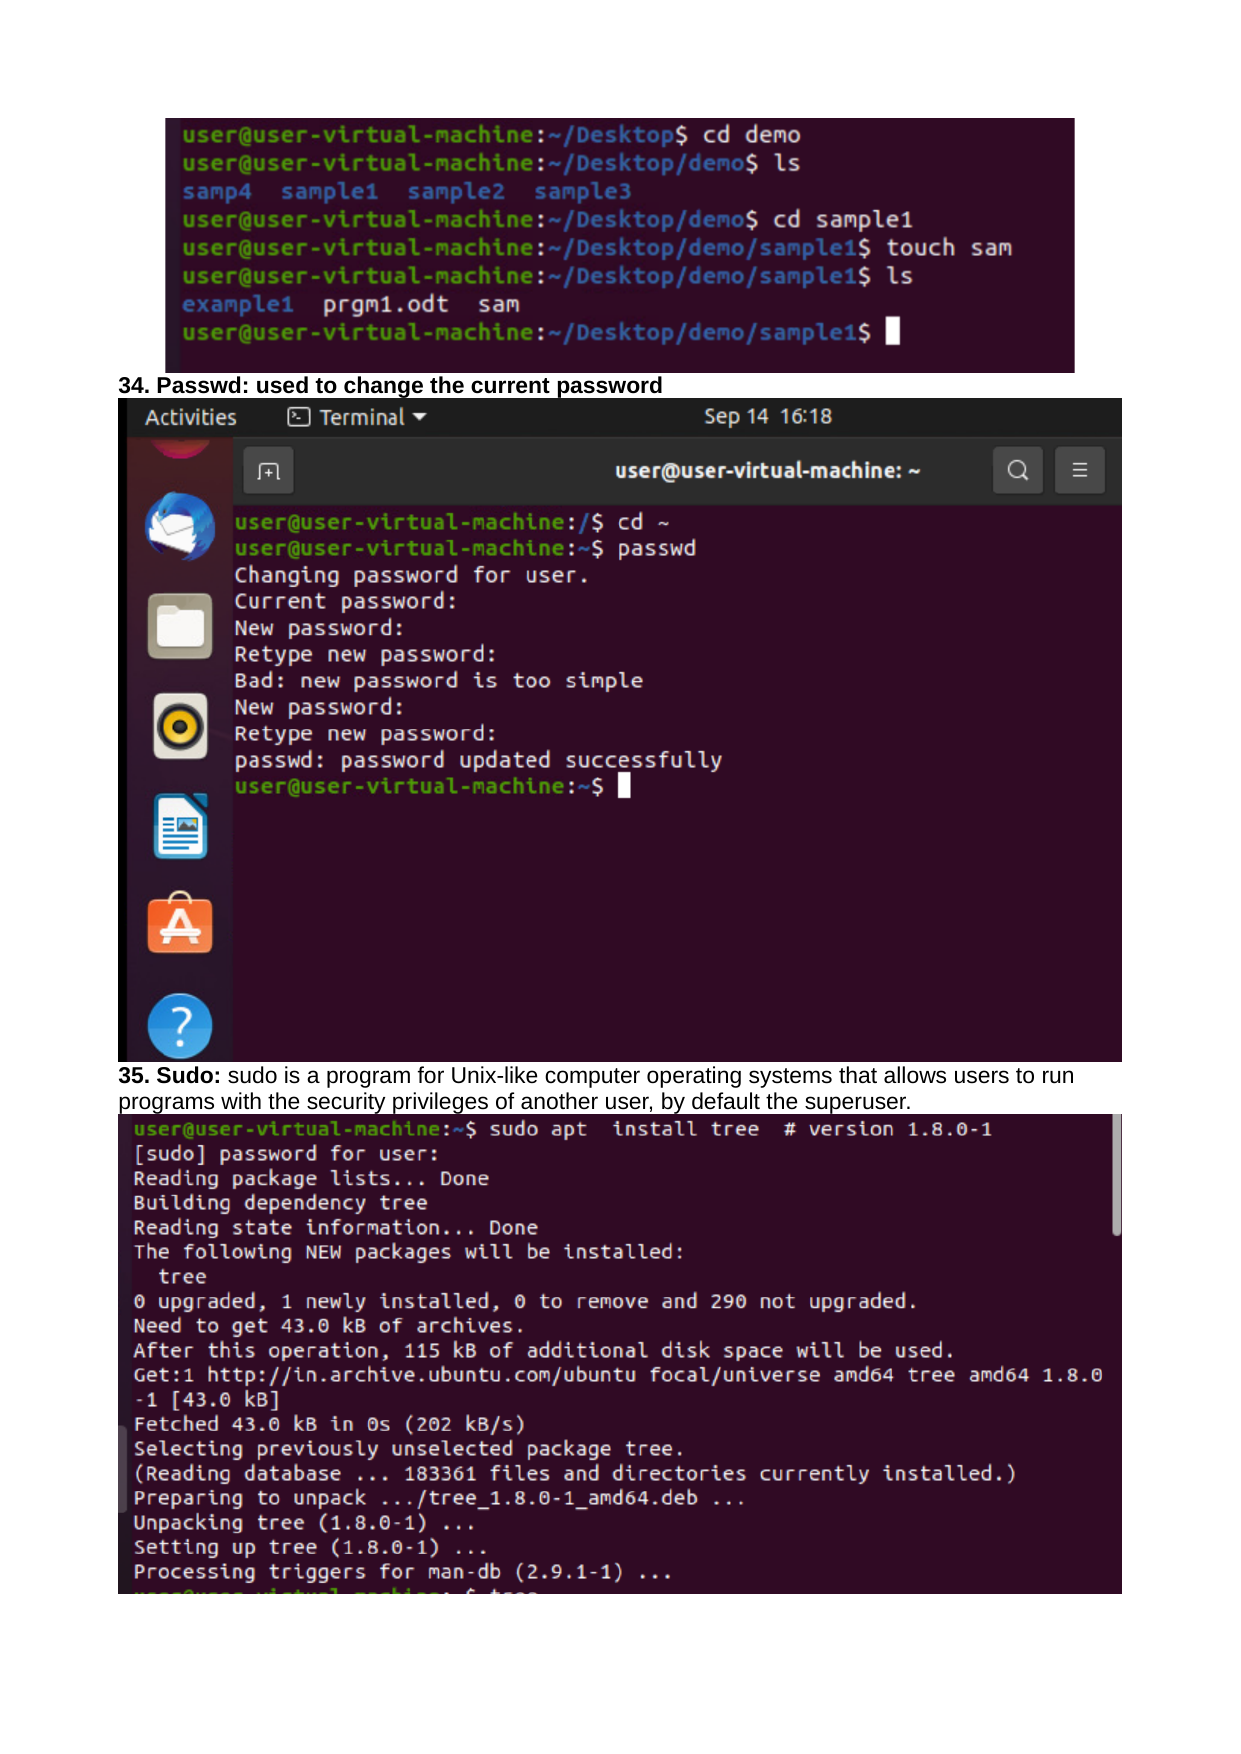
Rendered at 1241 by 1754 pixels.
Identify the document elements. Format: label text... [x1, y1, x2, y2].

picture [118, 398, 1122, 1062]
picture [165, 118, 1075, 373]
text 34. Passwd: used to change the current password [118, 118, 1122, 398]
picture [118, 1114, 1122, 1594]
text 35. Sudo: sudo is a program for Unix-like computer operating systems that allows users to run programs with the security privileges of another user, by default the superuser. [118, 1062, 1122, 1114]
